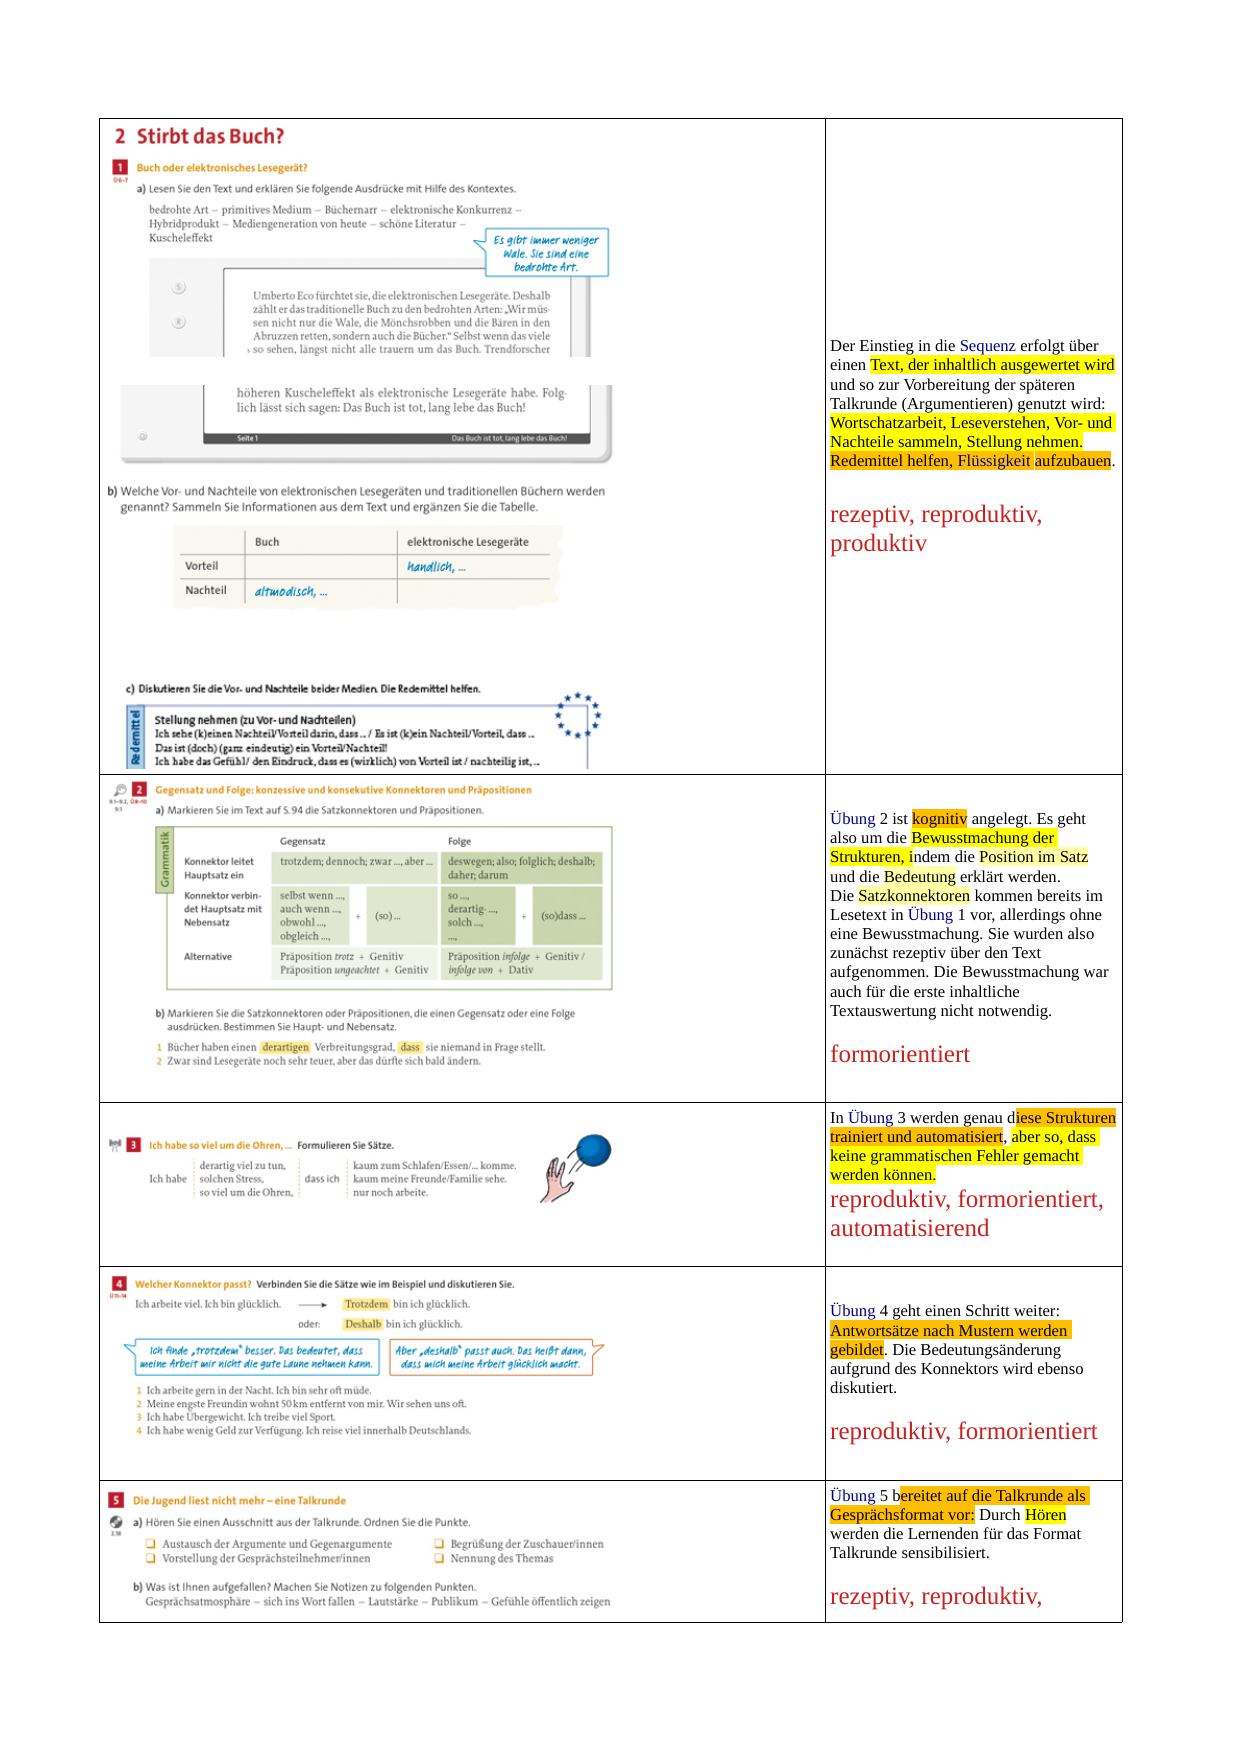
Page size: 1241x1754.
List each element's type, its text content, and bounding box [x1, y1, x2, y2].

table_header [100, 119, 825, 774]
picture [104, 1485, 617, 1617]
table_cell [100, 1481, 825, 1622]
picture [104, 1130, 617, 1210]
table_cell [100, 1103, 825, 1266]
picture [104, 385, 617, 617]
picture [104, 779, 617, 1069]
picture [104, 1271, 617, 1447]
table_cell Übung 5 bereitet auf die Talkrunde als Gesprächsformat vor: Durch Hören werden die Lernenden für das Format Talkrunde sensibilisiert. rezeptiv, reproduktiv, [826, 1481, 1122, 1622]
table_header Der Einstieg in die Sequenz erfolgt über einen Text, der inhaltlich ausgewertet wird und so zur Vorbereitung der späteren Talkrunde (Argumentieren) genutzt wird: Wortschatzarbeit, Leseverstehen, Vor- und Nachteile sammeln, Stellung nehmen. Redemittel helfen, Flüssigkeit aufzubauen. rezeptiv, reproduktiv, produktiv [826, 119, 1122, 774]
table_cell In Übung 3 werden genau diese Strukturen trainiert und automatisiert, aber so, dass keine grammatischen Fehler gemacht werden können. reproduktiv, formorientiert, automatisierend [826, 1103, 1122, 1266]
table_cell Übung 2 ist kognitiv angelegt. Es geht also um die Bewusstmachung der Strukturen, indem die Position im Satz und die Bedeutung erklärt werden. Die Satzkonnektoren kommen bereits im Lesetext in Übung 1 vor, allerdings ohne eine Bewusstmachung. Sie wurden also zunächst rezeptiv über den Text aufgenommen. Die Bewusstmachung war auch für die erste inhaltliche Textauswertung nicht notwendig. formorientiert [826, 775, 1122, 1102]
picture [104, 123, 617, 357]
table_cell Übung 4 geht einen Schritt weiter: Antwortsätze nach Mustern werden gebildet. Die Bedeutungsänderung aufgrund des Konnektors wird ebenso diskutiert. reproduktiv, formorientiert [826, 1267, 1122, 1480]
table_cell [100, 1267, 825, 1480]
picture [104, 674, 617, 769]
table_cell [100, 775, 825, 1102]
